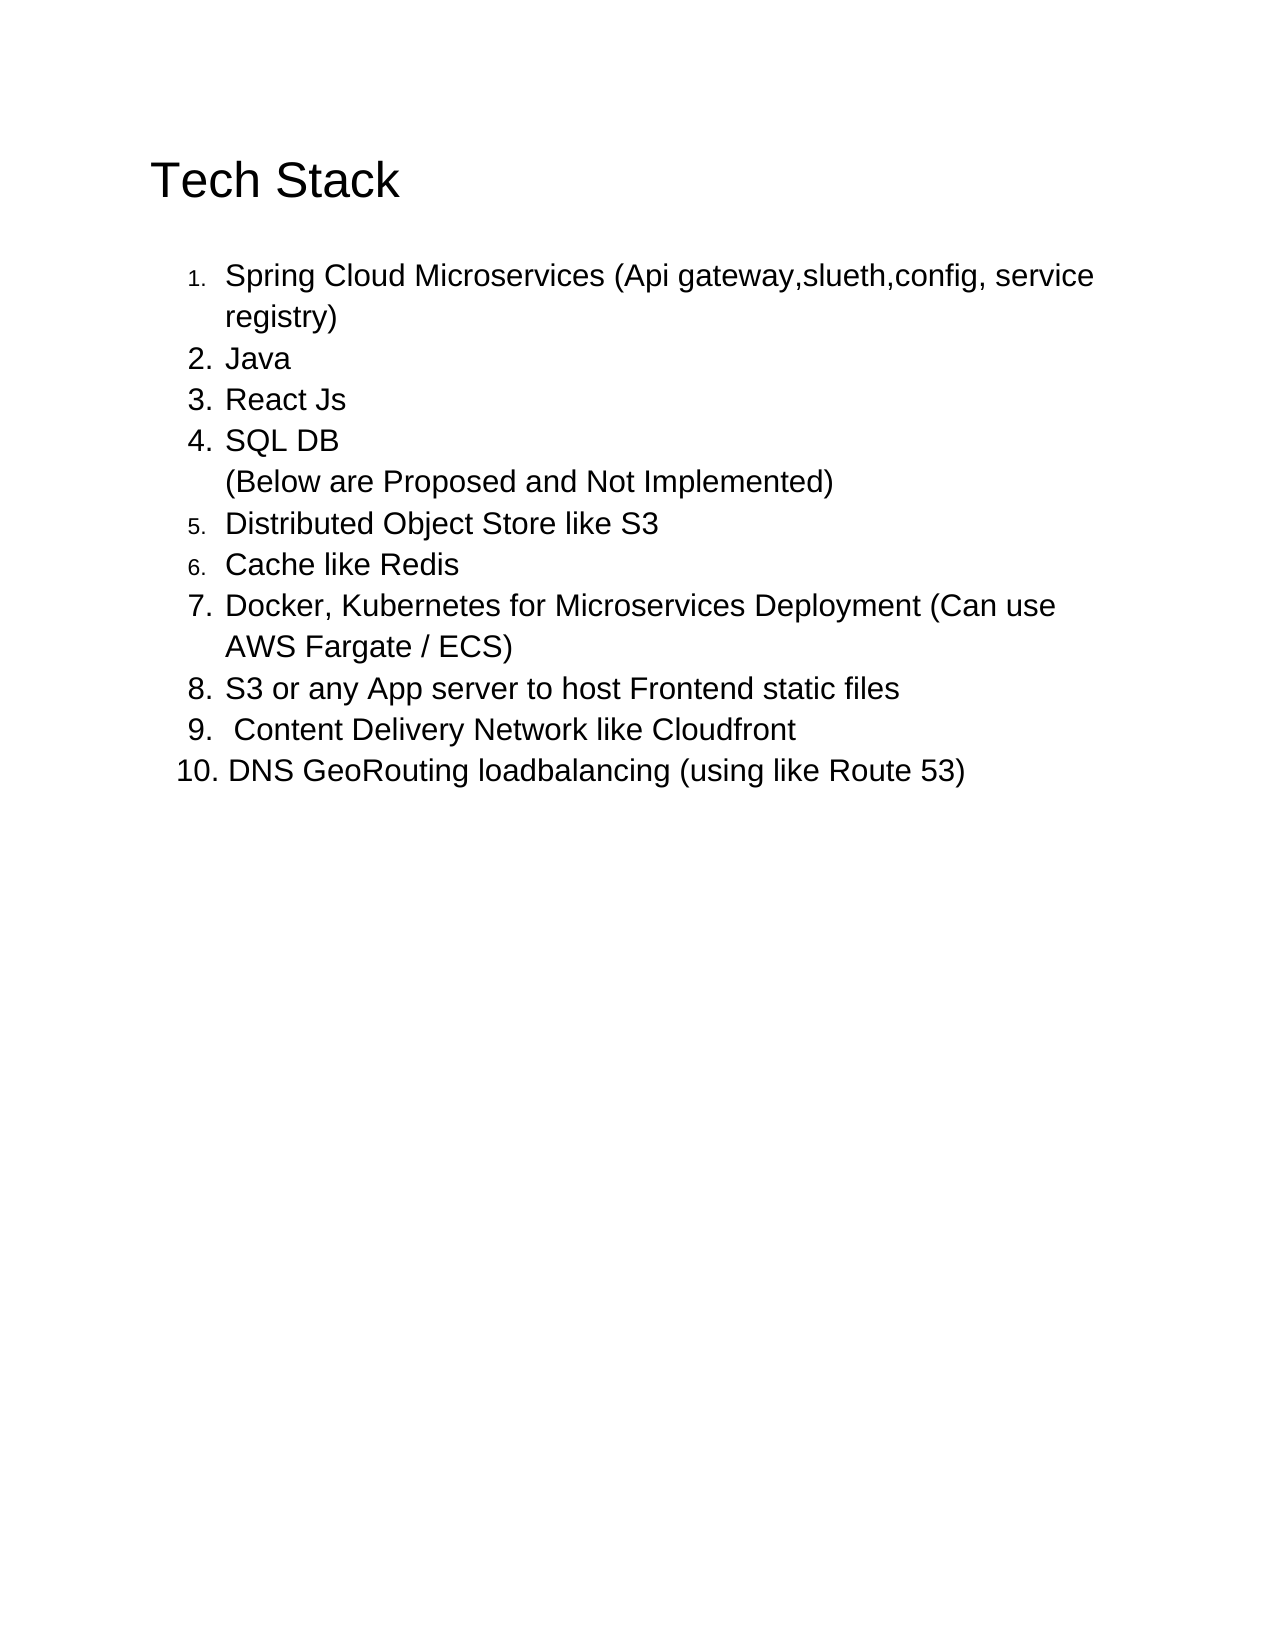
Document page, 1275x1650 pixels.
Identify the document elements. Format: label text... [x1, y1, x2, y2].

list Docker, Kubernetes for Microservices Deployment (Can use AWS Fargate / ECS) [187, 587, 1125, 664]
list (Below are Proposed and Not Implemented) [187, 463, 1125, 499]
list SQL DB [187, 422, 1125, 458]
list Distributed Object Store like S3 [187, 505, 1125, 541]
list S3 or any App server to host Frontend static files [187, 670, 1125, 706]
list Spring Cloud Microservices (Api gateway,slueth,config, service registry) [187, 257, 1125, 334]
list Java [187, 340, 1125, 376]
list React Js [187, 381, 1125, 417]
text Tech Stack [150, 150, 1125, 207]
list Content Delivery Network like Cloudfront [187, 711, 1125, 747]
list Cache like Redis [187, 546, 1125, 582]
text 10. DNS GeoRouting loadbalancing (using like Route 53) [150, 752, 1125, 788]
